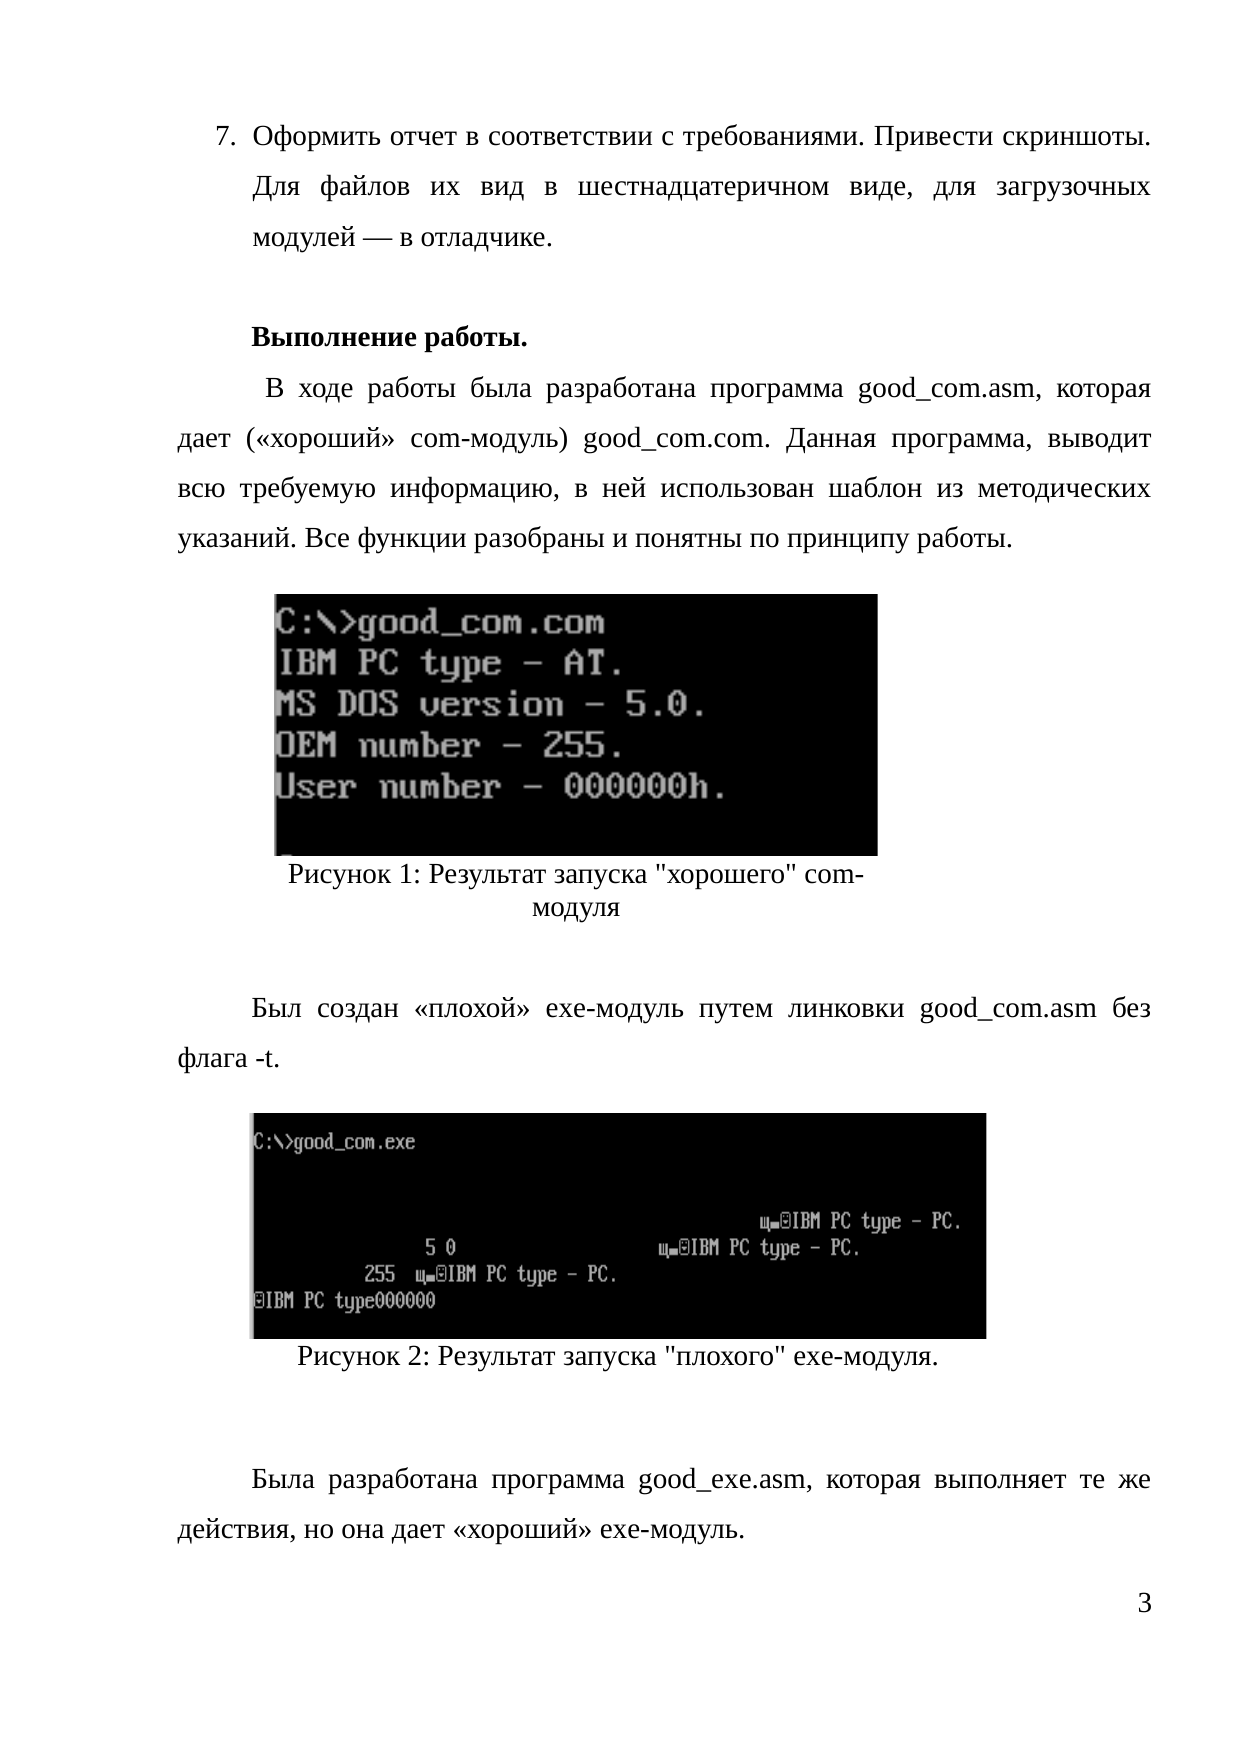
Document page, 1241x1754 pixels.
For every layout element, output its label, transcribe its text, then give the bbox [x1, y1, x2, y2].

text Был создан «плохой» exe-модуль путем линковки good_com.asm без флага -t. [177, 990, 1152, 1074]
text Рисунок 1: Результат запуска "хорошего" com-модуля [274, 579, 878, 923]
list Оформить отчет в соответствии с требованиями. Привести скриншоты. Для файлов их вид в шестнадцатеричном виде, для загрузочных модулей — в отладчике. [215, 118, 1152, 252]
picture [249, 1113, 280, 1296]
picture [274, 594, 297, 816]
text В ходе работы была разработана программа good_com.asm, которая дает («хороший» com-модуль) good_com.com. Данная программа, выводит всю требуемую информацию, в ней использован шаблон из методических указаний. Все функции разобраны и понятны по принципу работы. [177, 370, 1152, 554]
text Рисунок 2: Результат запуска "плохого" exe-модуля. [249, 1167, 986, 1372]
text Была разработана программа good_exe.asm, которая выполняет те же действия, но она дает «хороший» exe-модуль. [177, 1461, 1152, 1545]
subtitle Выполнение работы. [177, 319, 1152, 353]
